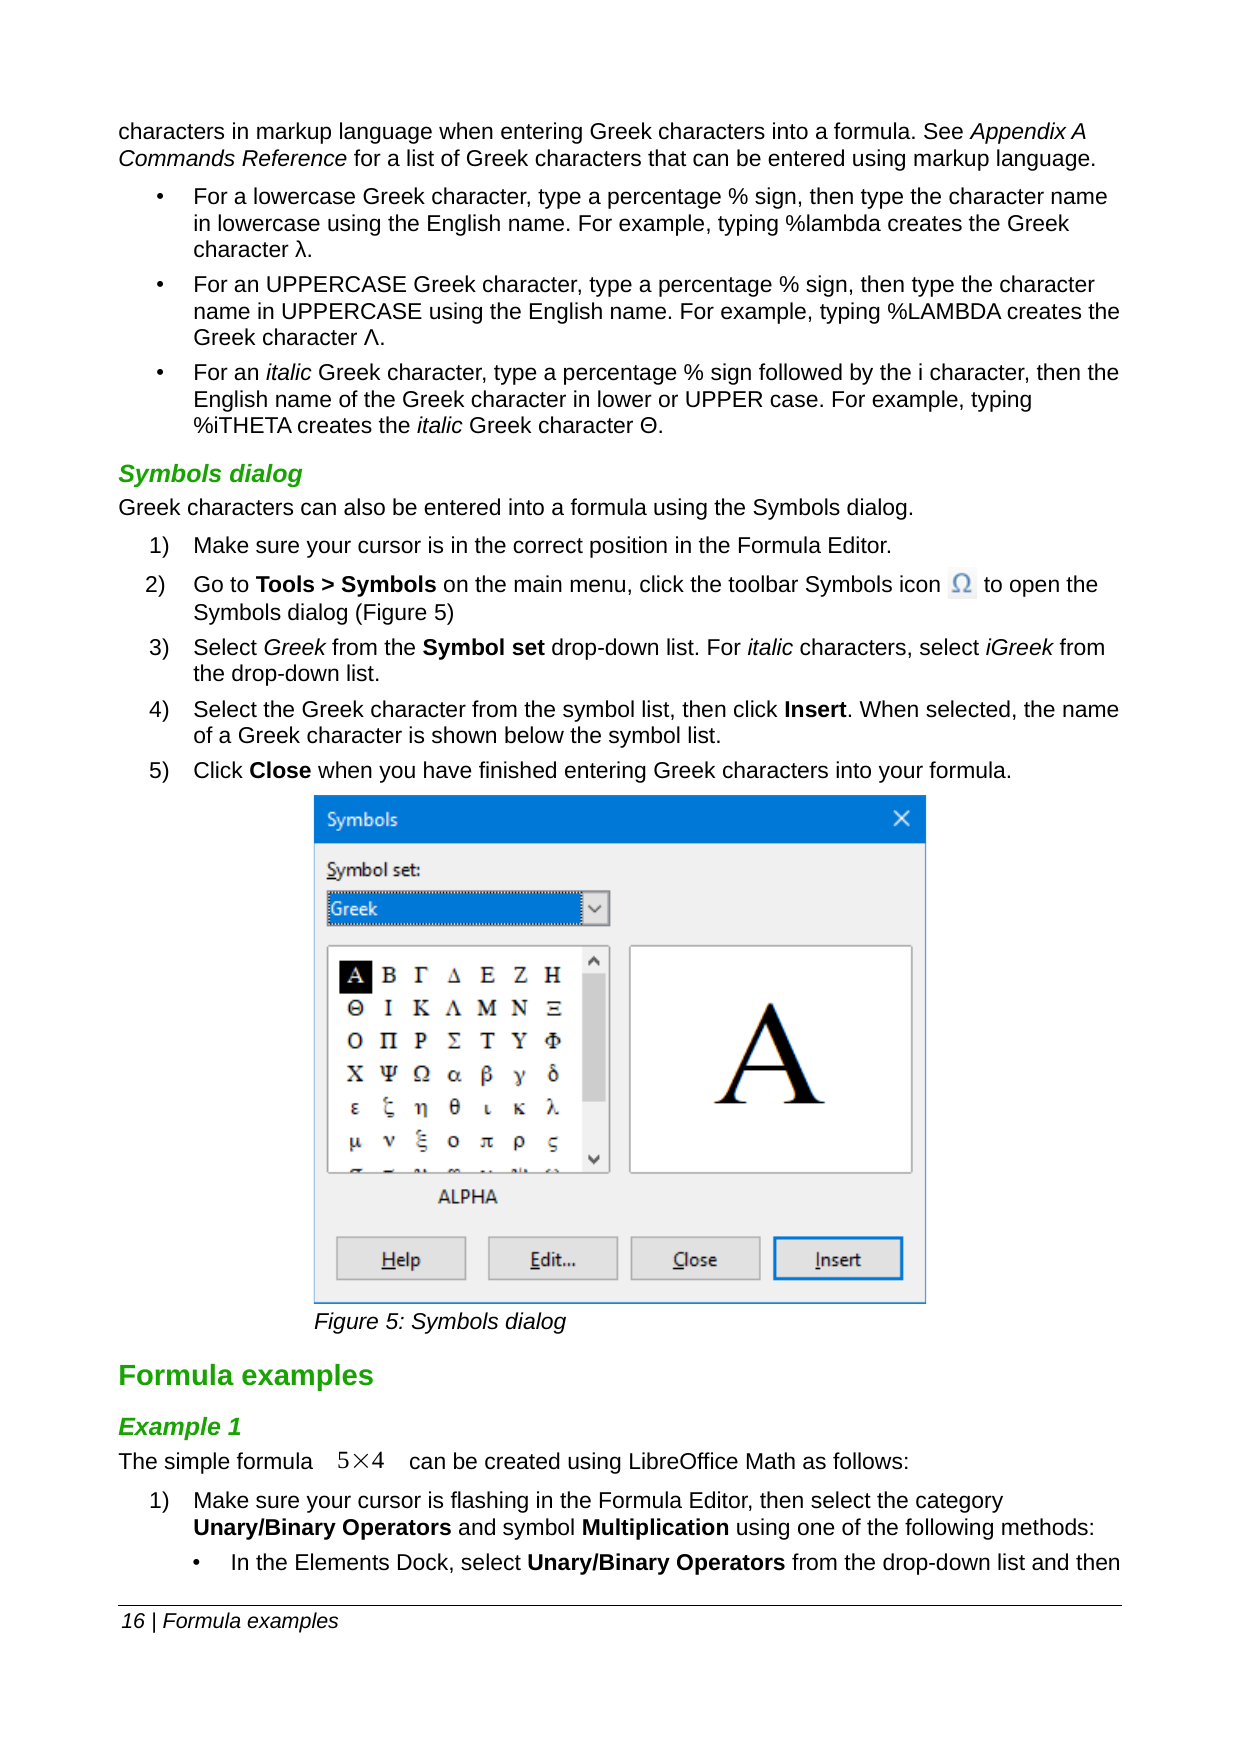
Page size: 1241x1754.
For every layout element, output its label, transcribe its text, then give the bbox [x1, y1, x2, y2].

text Greek characters can also be entered into a formula using the Symbols dialog. [118, 493, 1122, 520]
list Go to Tools > Symbols on the main menu, click the toolbar Symbols icon to open the Symbols dialog (Figure 5) [165, 568, 1122, 625]
list Make sure your cursor is in the correct position in the Formula Editor. [169, 532, 1122, 559]
subtitle Example 1 [118, 1412, 1122, 1441]
list Select the Greek character from the symbol list, then click Insert. When selected, the name of a Greek character is shown below the symbol list. [169, 696, 1122, 748]
list For an UPPERCASE Greek character, type a percentage % sign, then type the character name in UPPERCASE using the English name. For example, typing %LAMBDA creates the Greek character Λ. [156, 271, 1122, 350]
text Figure 5: Symbols dialog [314, 1304, 926, 1334]
list Click Close when you have finished entering Greek characters into your formula. [169, 757, 1122, 783]
list Make sure your cursor is flashing in the Formula Editor, then select the category Unary/Binary Operators and symbol Multiplication using one of the following methods: [169, 1487, 1122, 1540]
list In the Elements Dock, select Unary/Binary Operators from the drop-down list and then [192, 1549, 1122, 1575]
list Select Greek from the Symbol set drop-down list. For italic characters, select iGreek from the drop-down list. [169, 634, 1122, 687]
subtitle Formula examples [118, 1358, 1122, 1392]
picture [947, 567, 978, 599]
list For a lowercase Greek character, type a percentage % sign, then type the character name in lowercase using the English name. For example, typing %lambda creates the Greek character λ. [156, 183, 1122, 262]
text characters in markup language when entering Greek characters into a formula. See Appendix A Commands Reference for a list of Greek characters that can be entered using markup language. [118, 118, 1122, 171]
subtitle Symbols dialog [118, 459, 1122, 488]
text The simple formula can be created using LibreOffice Math as follows: [118, 1447, 1122, 1474]
picture [313, 795, 927, 1304]
list For an italic Greek character, type a percentage % sign followed by the i character, then the English name of the Greek character in lower or UPPER case. For example, typing %iTHETA creates the italic Greek character Θ. [156, 359, 1122, 438]
